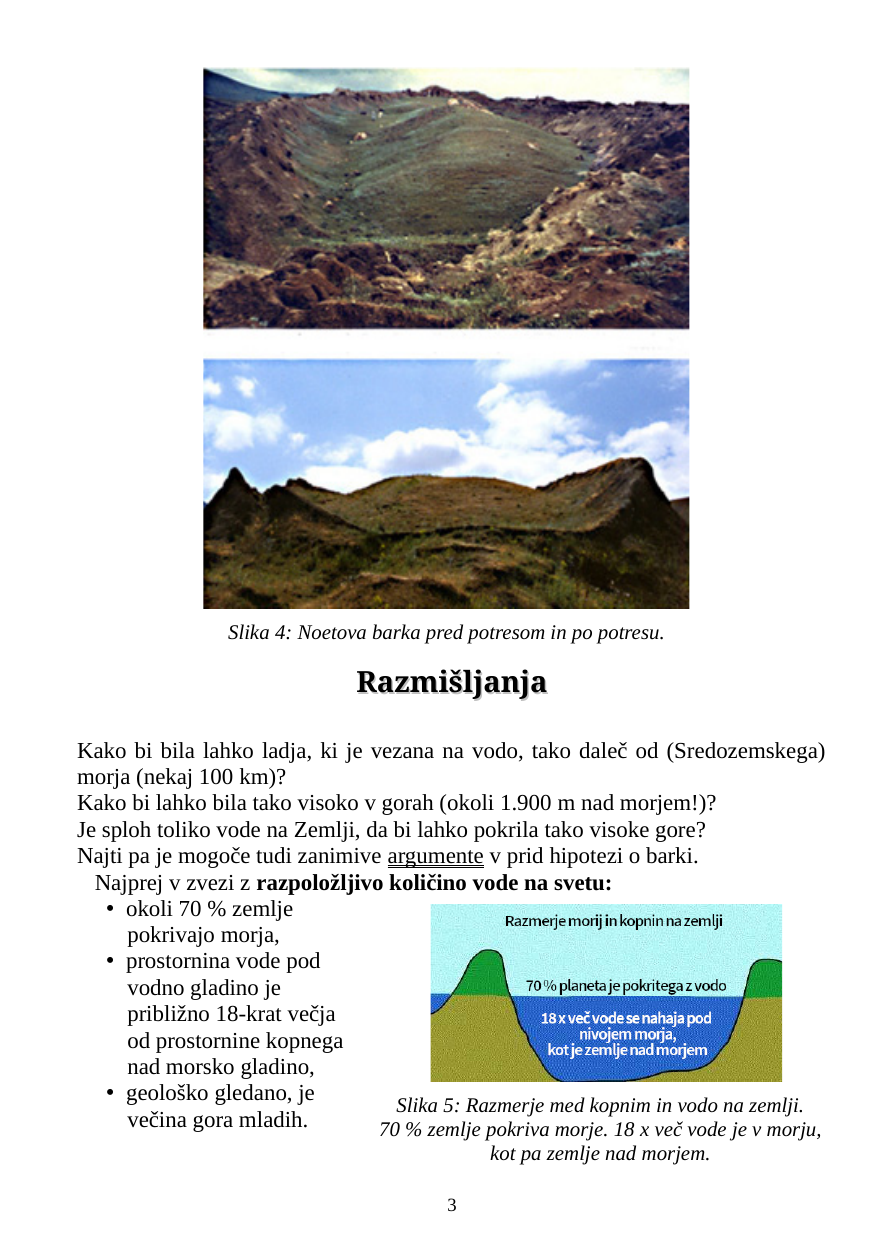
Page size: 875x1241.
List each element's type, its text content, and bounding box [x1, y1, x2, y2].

list prostornina vode pod vodno gladino je približno 18-krat večja od prostornine kopnega nad morsko gladino, [106, 948, 369, 1079]
text Najprej v zvezi z razpoložljivo količino vode na svetu: [77, 868, 827, 895]
text Najti pa je mogoče tudi zanimive argumente v prid hipotezi o barki. [77, 842, 827, 868]
picture [430, 904, 783, 1082]
text Slika 4: Noetova barka pred potresom in po potresu. [203, 609, 689, 644]
subtitle Razmišljanja [77, 66, 827, 701]
list Kako bi bila lahko ladja, ki je vezana na vodo, tako daleč od (Sredozemskega) morja (nekaj 100 km)? [77, 737, 827, 789]
list Slika 5: Razmerje med kopnim in vodo na zemlji. 70 % zemlje pokriva morje. 18 x več vode je v morju, kot pa zemlje nad morjem. [378, 904, 822, 1165]
list Je sploh toliko vode na Zemlji, da bi lahko pokrila tako visoke gore? [77, 816, 827, 842]
list okoli 70 % zemlje pokrivajo morja, [106, 895, 831, 1189]
picture [203, 67, 690, 609]
list Kako bi lahko bila tako visoko v gorah (okoli 1.900 m nad morjem!)? [77, 789, 827, 816]
list geološko gledano, je večina gora mladih. [106, 1079, 369, 1132]
